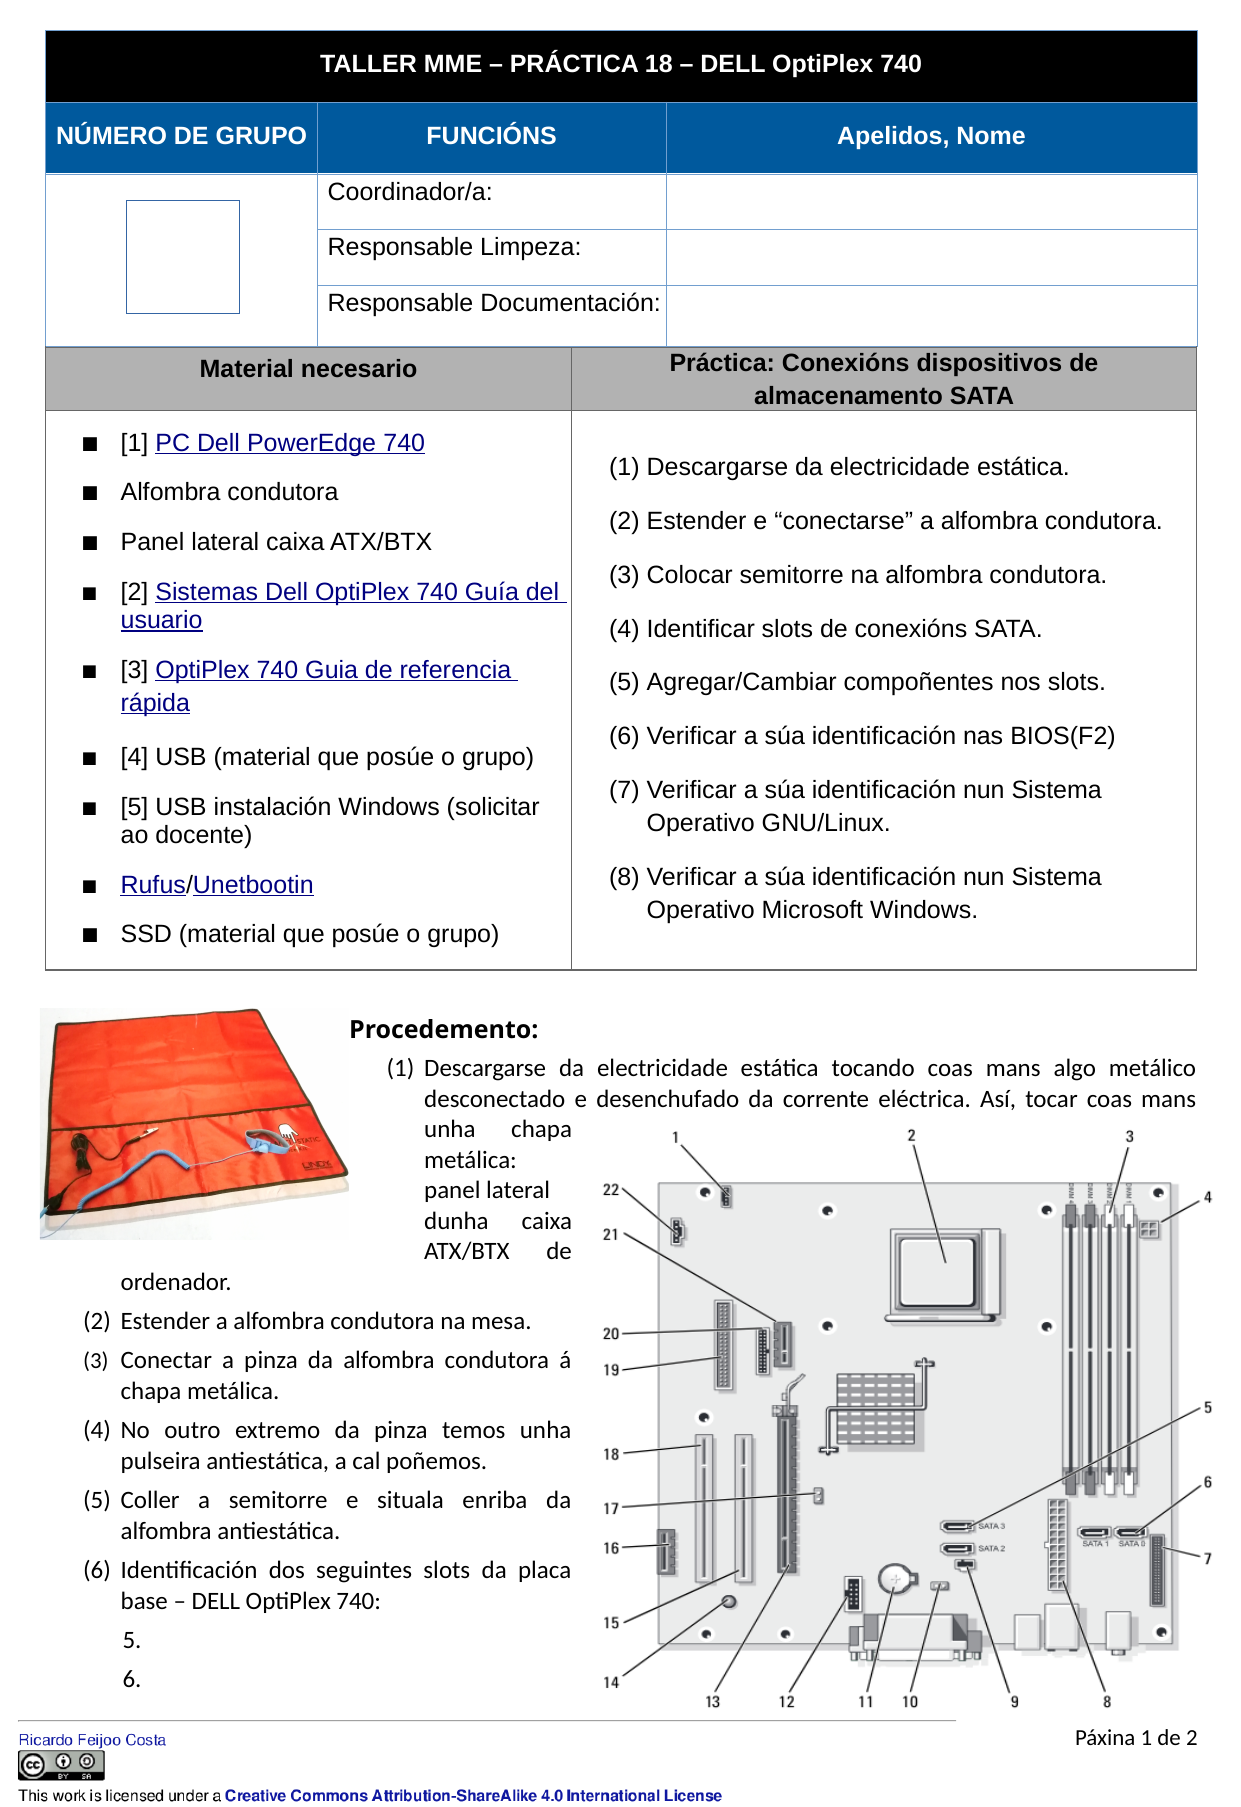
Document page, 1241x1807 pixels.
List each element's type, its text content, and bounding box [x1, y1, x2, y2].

table_cell Responsable Documentación: [318, 286, 666, 346]
table_header Práctica: Conexións dispositivos de almacenamento SATA [572, 348, 1196, 410]
list Coller a semitorre e situala enriba da alfombra antiestática. [83, 1484, 572, 1546]
list 5. [87, 1624, 572, 1655]
table_cell Apelidos, Nome [667, 103, 1197, 173]
picture [8, 1114, 1241, 1806]
table_cell [1] PC Dell PowerEdge 740 Alfombra condutora Panel lateral caixa ATX/BTX [2] Sistemas Dell OptiPlex 740 Guía del usuario [3] OptiPlex 740 Guia de referencia rápida [4] USB (material que posúe o grupo) [5] USB instalación Windows (solicitar ao docente) Rufus/Unetbootin SSD (material que posúe o grupo) [46, 411, 571, 969]
table_cell [667, 286, 1197, 346]
list No outro extremo da pinza temos unha pulseira antiestática, a cal poñemos. [83, 1414, 572, 1476]
table_cell Responsable Limpeza: [318, 230, 666, 284]
table_cell [667, 175, 1197, 229]
table_header TALLER MME – PRÁCTICA 18 – DELL OptiPlex 740 [46, 31, 1197, 102]
text Procedemento: [349, 1011, 1197, 1046]
picture [39, 1008, 349, 1240]
list Estender a alfombra condutora na mesa. [83, 1305, 572, 1336]
table_cell Coordinador/a: [318, 175, 666, 229]
table_header Material necesario [46, 348, 571, 410]
table_cell FUNCIÓNS [318, 103, 666, 173]
list Descargarse da electricidade estática tocando coas mans algo metálico desconectado e desenchufado da corrente eléctrica. Así, tocar coas mans unha chapa metálica: panel lateral [349, 1052, 1197, 1205]
list 6. [87, 1664, 572, 1694]
list Conectar a pinza da alfombra condutora á chapa metálica. [83, 1345, 572, 1406]
list Identificación dos seguintes slots da placa base – DELL OptiPlex 740: [83, 1554, 572, 1615]
table_cell [46, 175, 317, 346]
list dunha caixa ATX/BTX de ordenador. [83, 1205, 572, 1296]
table_cell [667, 230, 1197, 284]
table_cell NÚMERO DE GRUPO [46, 103, 317, 173]
table_cell Descargarse da electricidade estática. Estender e “conectarse” a alfombra condutora. Colocar semitorre na alfombra condutora. Identificar slots de conexións SATA. Agregar/Cambiar compoñentes nos slots. Verificar a súa identificación nas BIOS(F2) Verificar a súa identificación nun Sistema Operativo GNU/Linux. Verificar a súa identificación nun Sistema Operativo Microsoft Windows. [572, 411, 1196, 969]
